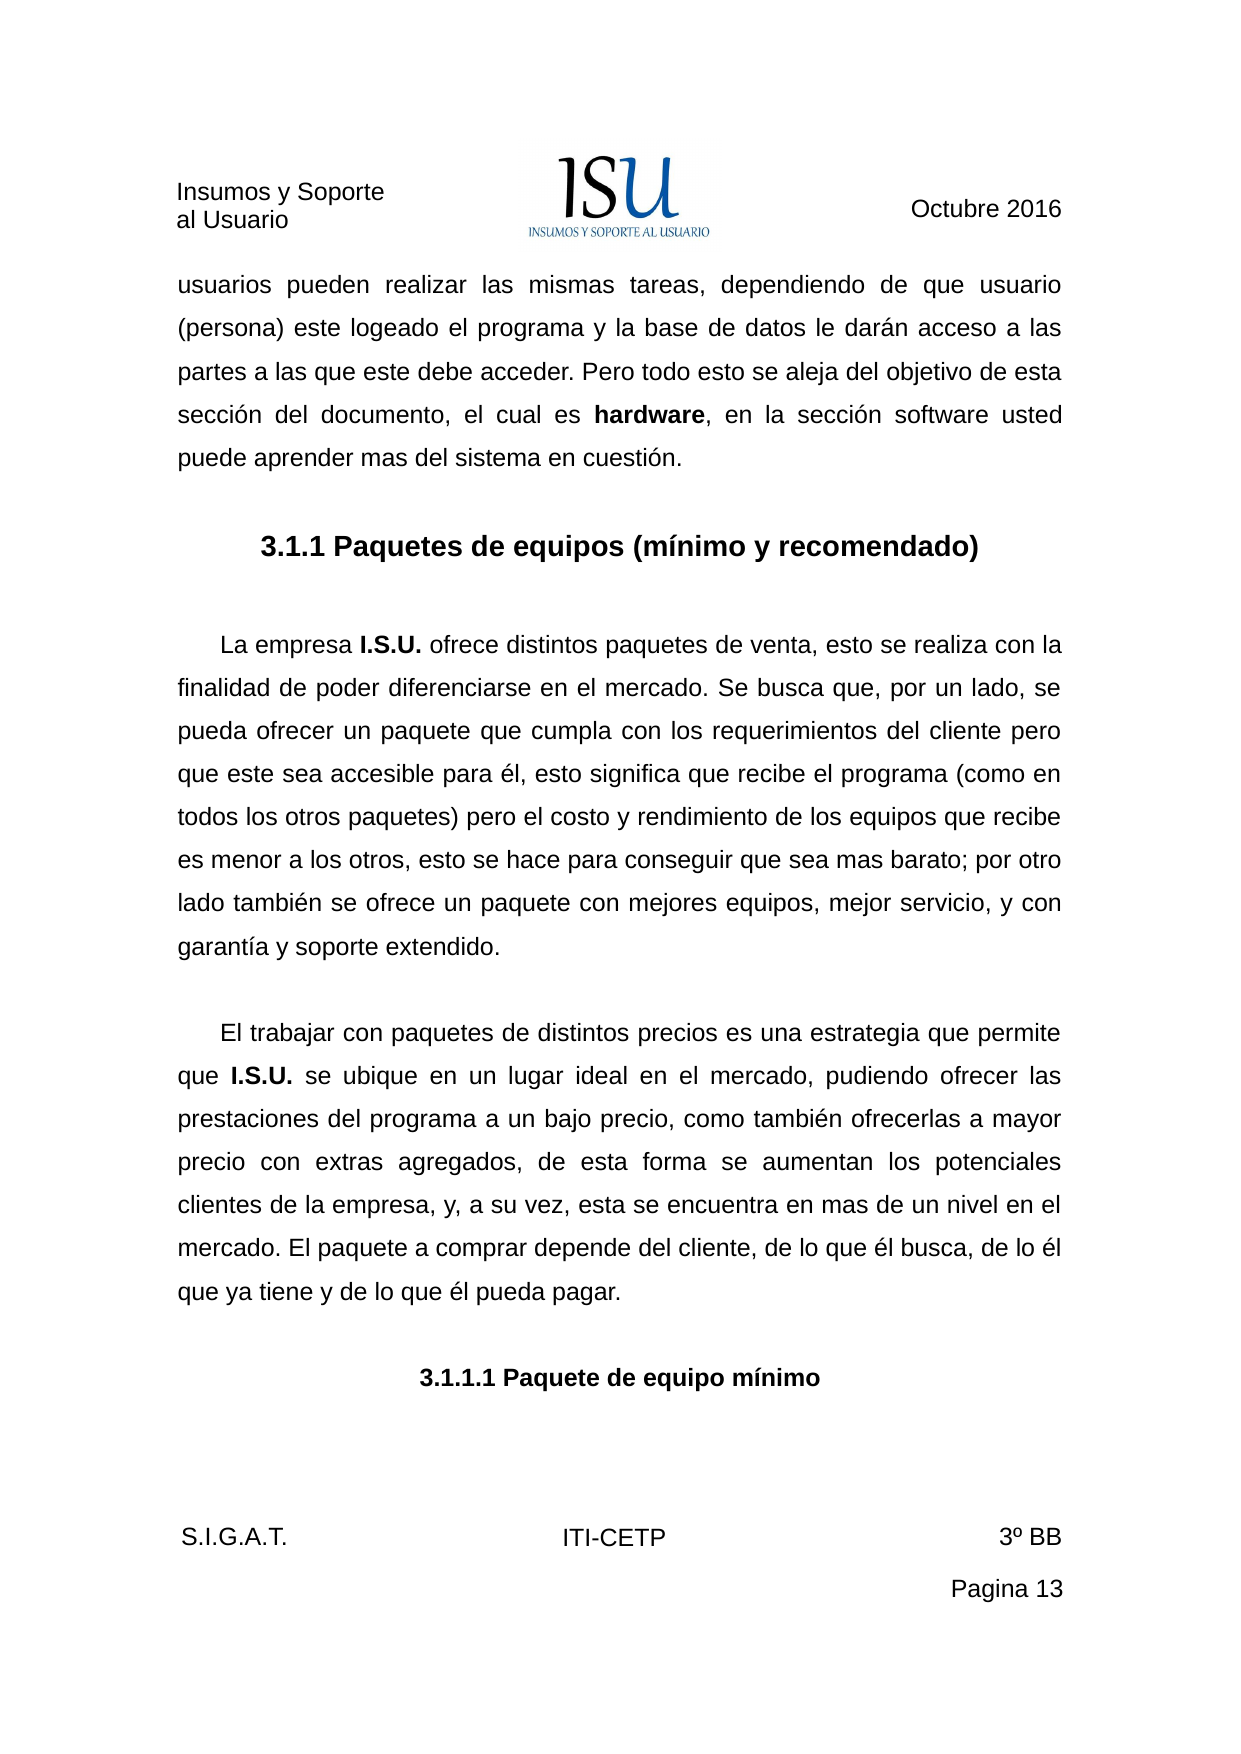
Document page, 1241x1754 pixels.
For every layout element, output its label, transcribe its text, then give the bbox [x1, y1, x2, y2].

text 3.1.1.1 Paquete de equipo mínimo [177, 1363, 1063, 1391]
text usuarios pueden realizar las mismas tareas, dependiendo de que usuario (persona) este logeado el programa y la base de datos le darán acceso a las partes a las que este debe acceder. Pero todo esto se aleja del objetivo de esta sección del documento, el cual es hardware, en la sección software usted puede aprender mas del sistema en cuestión. [177, 270, 1063, 471]
picture [517, 138, 723, 252]
text La empresa I.S.U. ofrece distintos paquetes de venta, esto se realiza con la finalidad de poder diferenciarse en el mercado. Se busca que, por un lado, se pueda ofrecer un paquete que cumpla con los requerimientos del cliente pero que este sea accesible para él, esto significa que recibe el programa (como en todos los otros paquetes) pero el costo y rendimiento de los equipos que recibe es menor a los otros, esto se hace para conseguir que sea mas barato; por otro lado también se ofrece un paquete con mejores equipos, mejor servicio, y con garantía y soporte extendido. [177, 629, 1063, 960]
text 3.1.1 Paquetes de equipos (mínimo y recomendado) [177, 529, 1063, 562]
text El trabajar con paquetes de distintos precios es una estrategia que permite que I.S.U. se ubique en un lugar ideal en el mercado, pudiendo ofrecer las prestaciones del programa a un bajo precio, como también ofrecerlas a mayor precio con extras agregados, de esta forma se aumentan los potenciales clientes de la empresa, y, a su vez, esta se encuentra en mas de un nivel en el mercado. El paquete a comprar depende del cliente, de lo que él busca, de lo él que ya tiene y de lo que él pueda pagar. [177, 1018, 1063, 1305]
